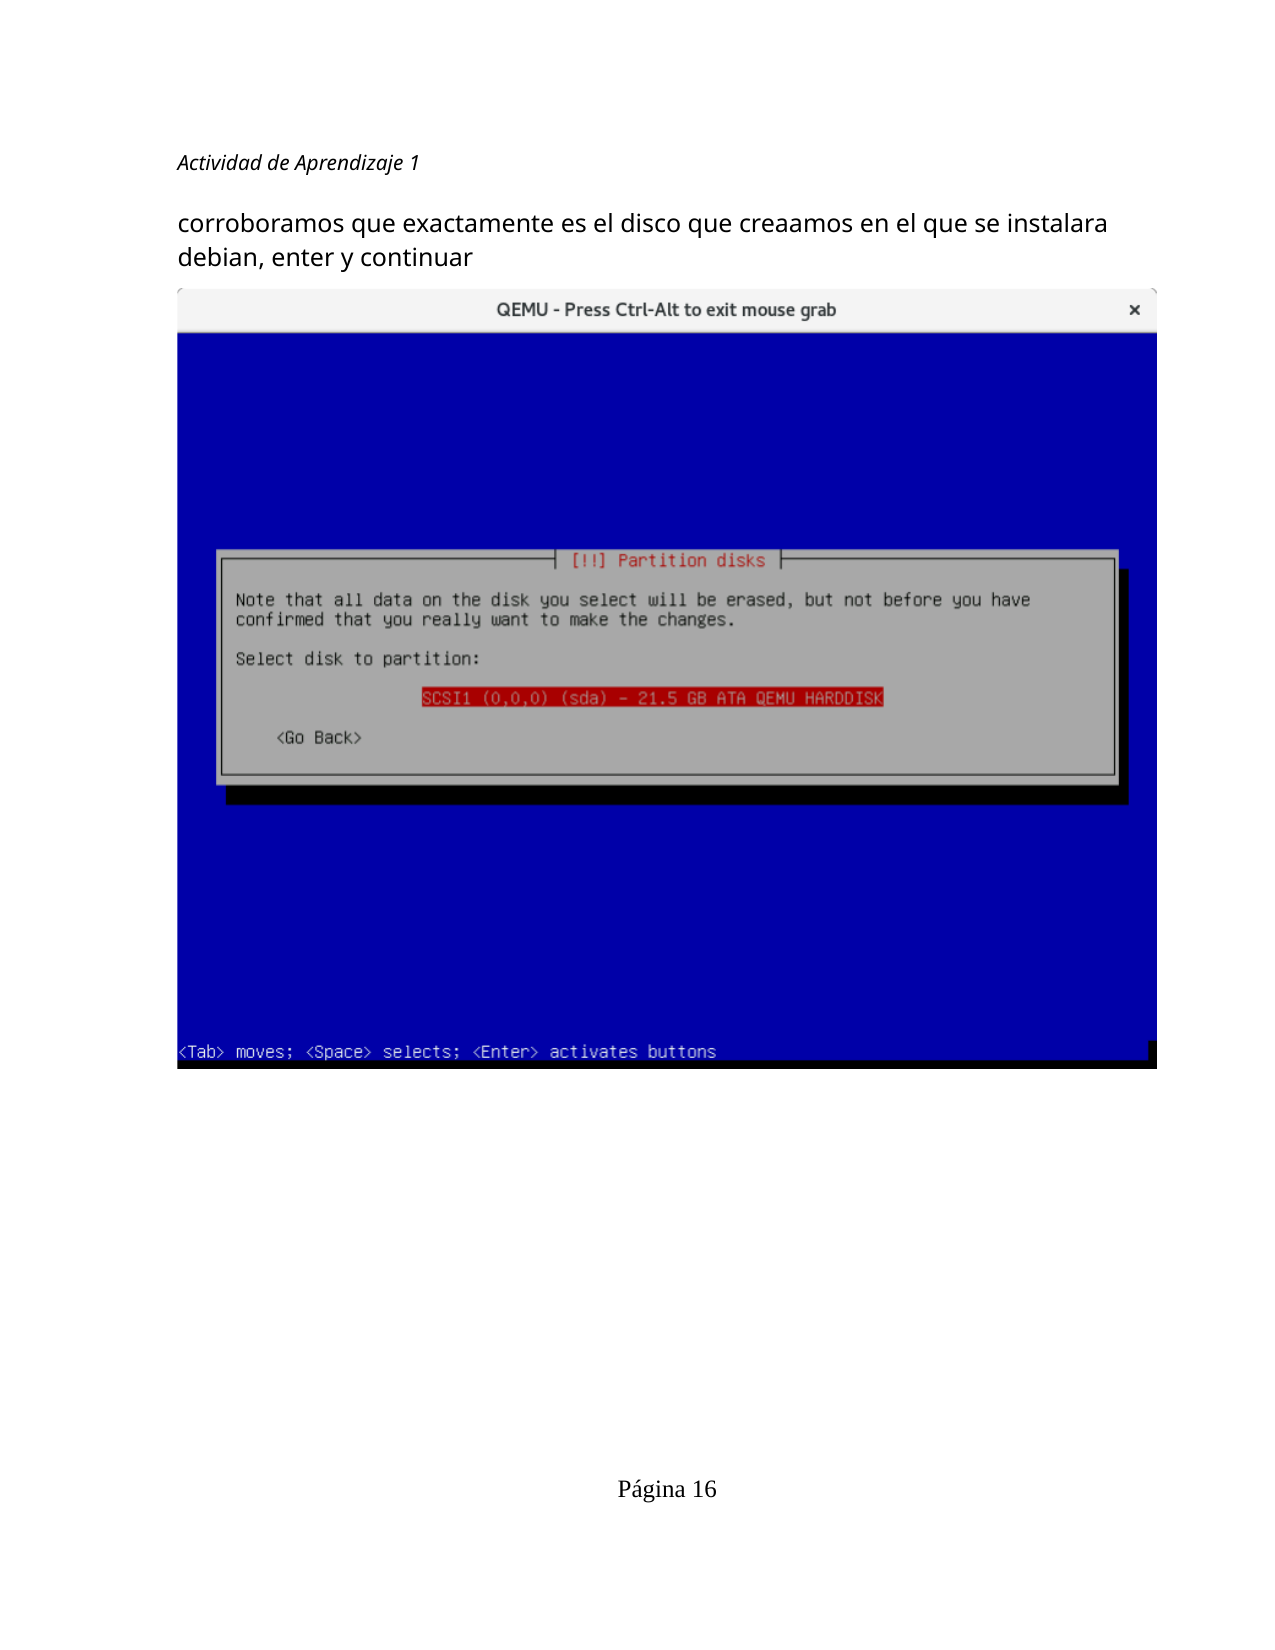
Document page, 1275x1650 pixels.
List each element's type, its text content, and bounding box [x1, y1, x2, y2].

text corroboramos que exactamente es el disco que creaamos en el que se instalara debian, enter y continuar [177, 206, 1157, 274]
picture [177, 288, 1157, 1069]
